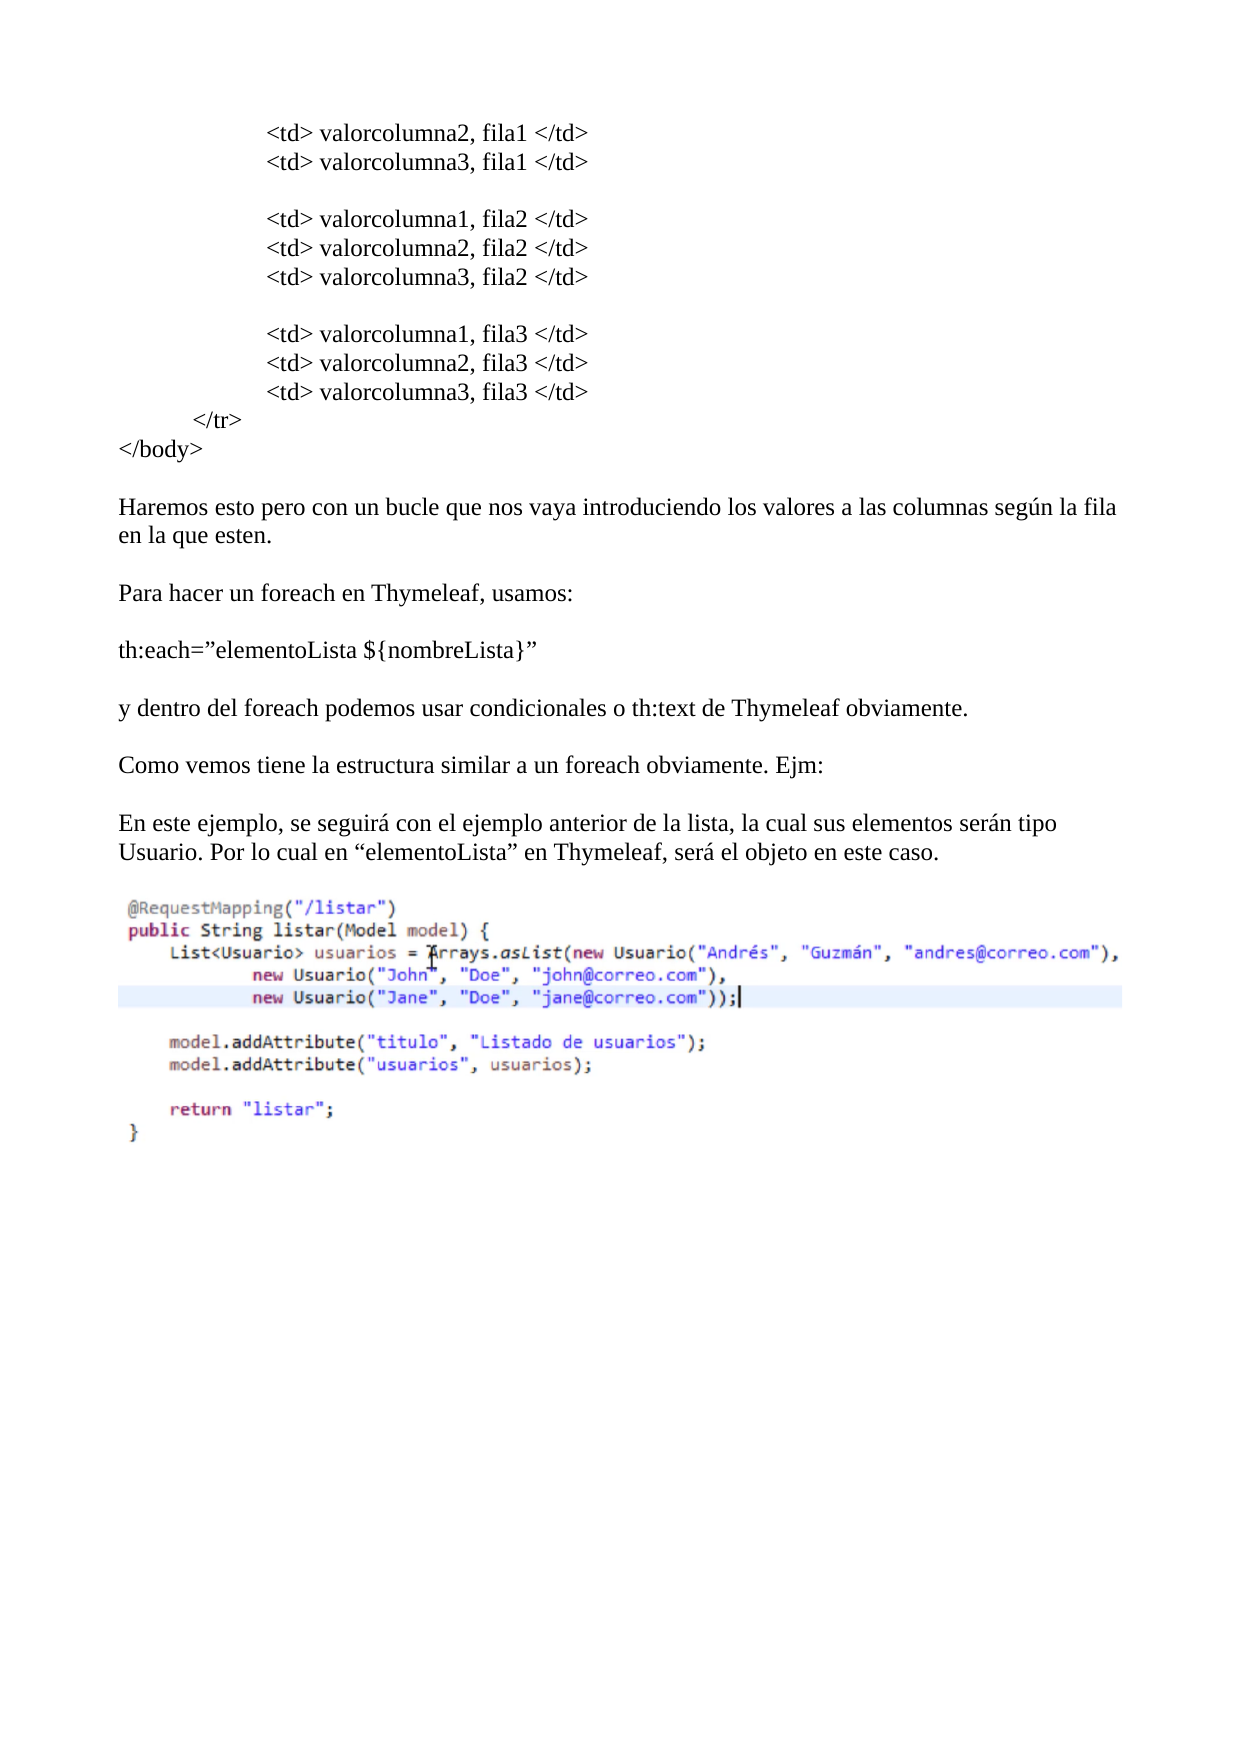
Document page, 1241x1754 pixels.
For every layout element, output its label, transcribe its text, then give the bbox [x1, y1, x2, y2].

text <td> valorcolumna1, fila3 </td> [118, 319, 1122, 348]
text y dentro del foreach podemos usar condicionales o th:text de Thymeleaf obviamente. [118, 693, 1122, 722]
text Como vemos tiene la estructura similar a un foreach obviamente. Ejm: [118, 751, 1122, 779]
text <td> valorcolumna3, fila1 </td> [118, 147, 1122, 176]
text <td> valorcolumna2, fila1 </td> [118, 118, 1122, 147]
text <td> valorcolumna1, fila2 </td> [118, 204, 1122, 233]
text </body> [118, 434, 1122, 463]
text <td> valorcolumna2, fila2 </td> [118, 233, 1122, 262]
text <td> valorcolumna3, fila3 </td> [118, 377, 1122, 406]
text Haremos esto pero con un bucle que nos vaya introduciendo los valores a las columnas según la fila en la que esten. [118, 492, 1122, 549]
text <td> valorcolumna2, fila3 </td> [118, 348, 1122, 377]
text En este ejemplo, se seguirá con el ejemplo anterior de la lista, la cual sus elementos serán tipo Usuario. Por lo cual en “elementoLista” en Thymeleaf, será el objeto en este caso. [118, 808, 1122, 866]
text </tr> [118, 406, 1122, 434]
text <td> valorcolumna3, fila2 </td> [118, 262, 1122, 291]
text th:each=”elementoLista ${nombreLista}” [118, 636, 1122, 664]
text Para hacer un foreach en Thymeleaf, usamos: [118, 578, 1122, 607]
